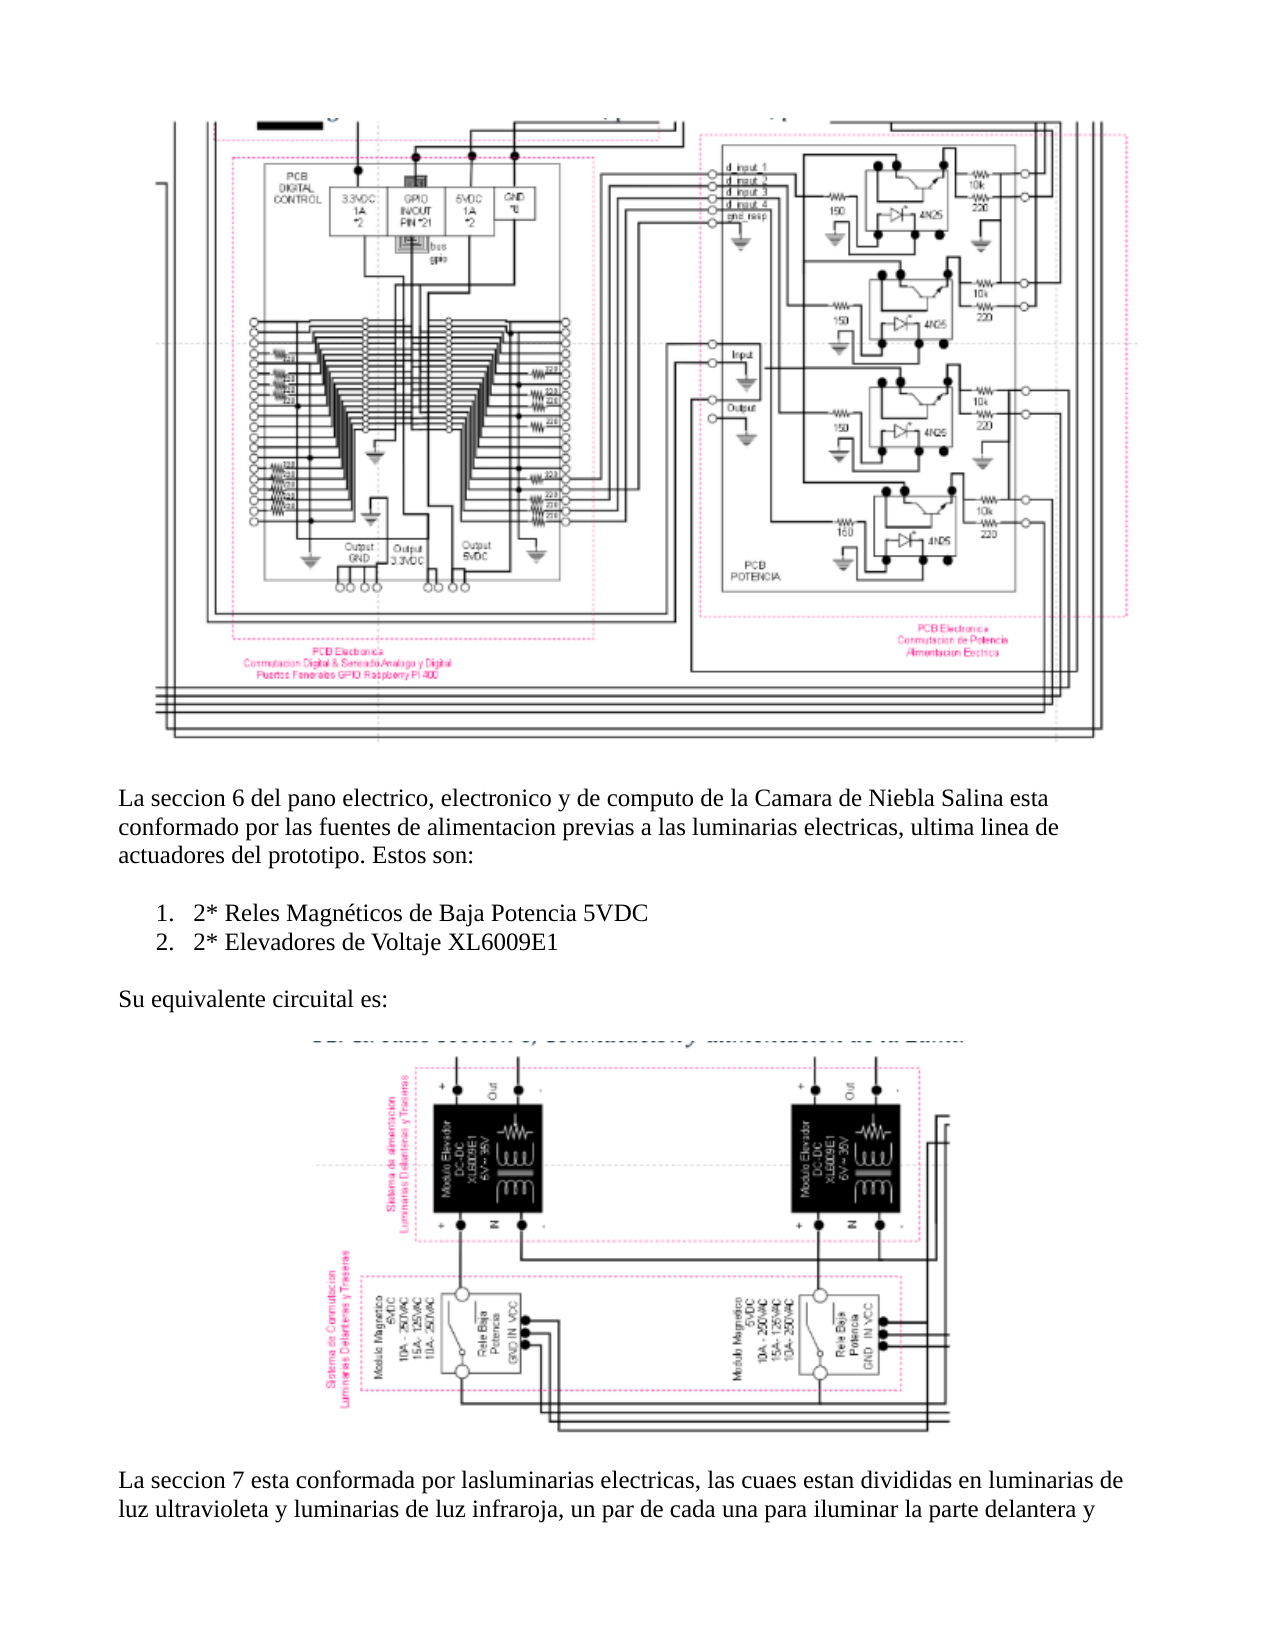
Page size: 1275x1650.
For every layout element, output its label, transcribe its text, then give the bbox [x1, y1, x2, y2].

list 2* Elevadores de Voltaje XL6009E1 [156, 927, 1157, 955]
text Su equivalente circuital es: [118, 984, 1157, 1013]
text La seccion 7 esta conformada por lasluminarias electricas, las cuaes estan divididas en luminarias de luz ultravioleta y luminarias de luz infraroja, un par de cada una para iluminar la parte delantera y [118, 1466, 1157, 1523]
picture [309, 1041, 966, 1437]
picture [137, 118, 1138, 754]
text La seccion 6 del pano electrico, electronico y de computo de la Camara de Niebla Salina esta conformado por las fuentes de alimentacion previas a las luminarias electricas, ultima linea de actuadores del prototipo. Estos son: [118, 783, 1157, 869]
list 2* Reles Magnéticos de Baja Potencia 5VDC [156, 898, 1157, 927]
